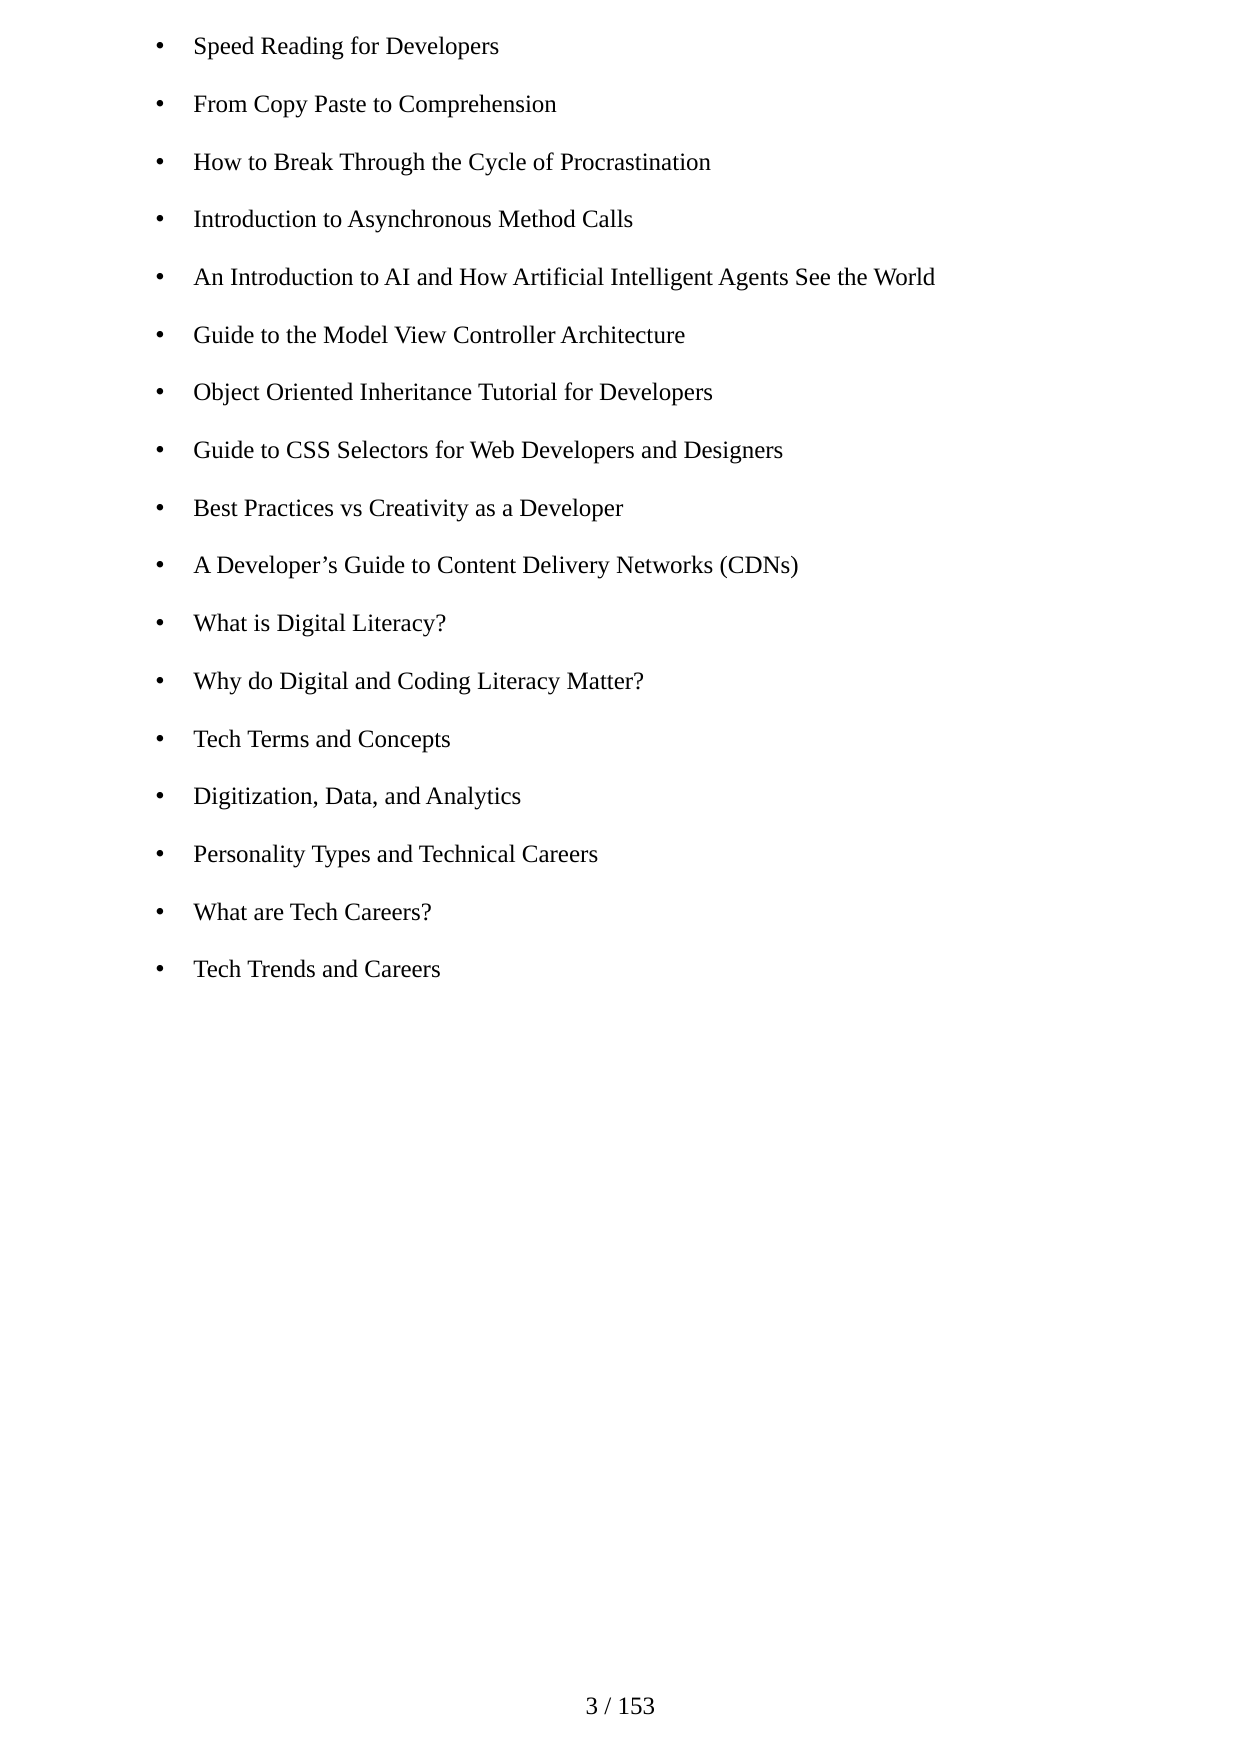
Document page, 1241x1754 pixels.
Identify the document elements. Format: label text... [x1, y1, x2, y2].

list Tech Trends and Careers [156, 954, 1122, 983]
list Why do Digital and Coding Literacy Matter? [156, 666, 1122, 695]
list Introduction to Asynchronous Method Calls [156, 204, 1122, 233]
list Guide to the Model View Controller Architecture [156, 320, 1122, 348]
list How to Break Through the Cycle of Procrastination [156, 147, 1122, 175]
list Speed Reading for Developers [156, 31, 1122, 60]
list A Developer’s Guide to Content Delivery Networks (CDNs) [156, 551, 1122, 579]
list Tech Terms and Concepts [156, 724, 1122, 752]
list Guide to CSS Selectors for Web Developers and Designers [156, 435, 1122, 464]
list Personality Types and Technical Careers [156, 839, 1122, 868]
list Object Oriented Inheritance Tutorial for Developers [156, 377, 1122, 406]
list Digitization, Data, and Analytics [156, 781, 1122, 810]
list An Introduction to AI and How Artificial Intelligent Agents See the World [156, 262, 1122, 291]
list What is Digital Literacy? [156, 608, 1122, 637]
list What are Tech Careers? [156, 897, 1122, 926]
list From Copy Paste to Comprehension [156, 89, 1122, 118]
list Best Practices vs Creativity as a Developer [156, 493, 1122, 522]
